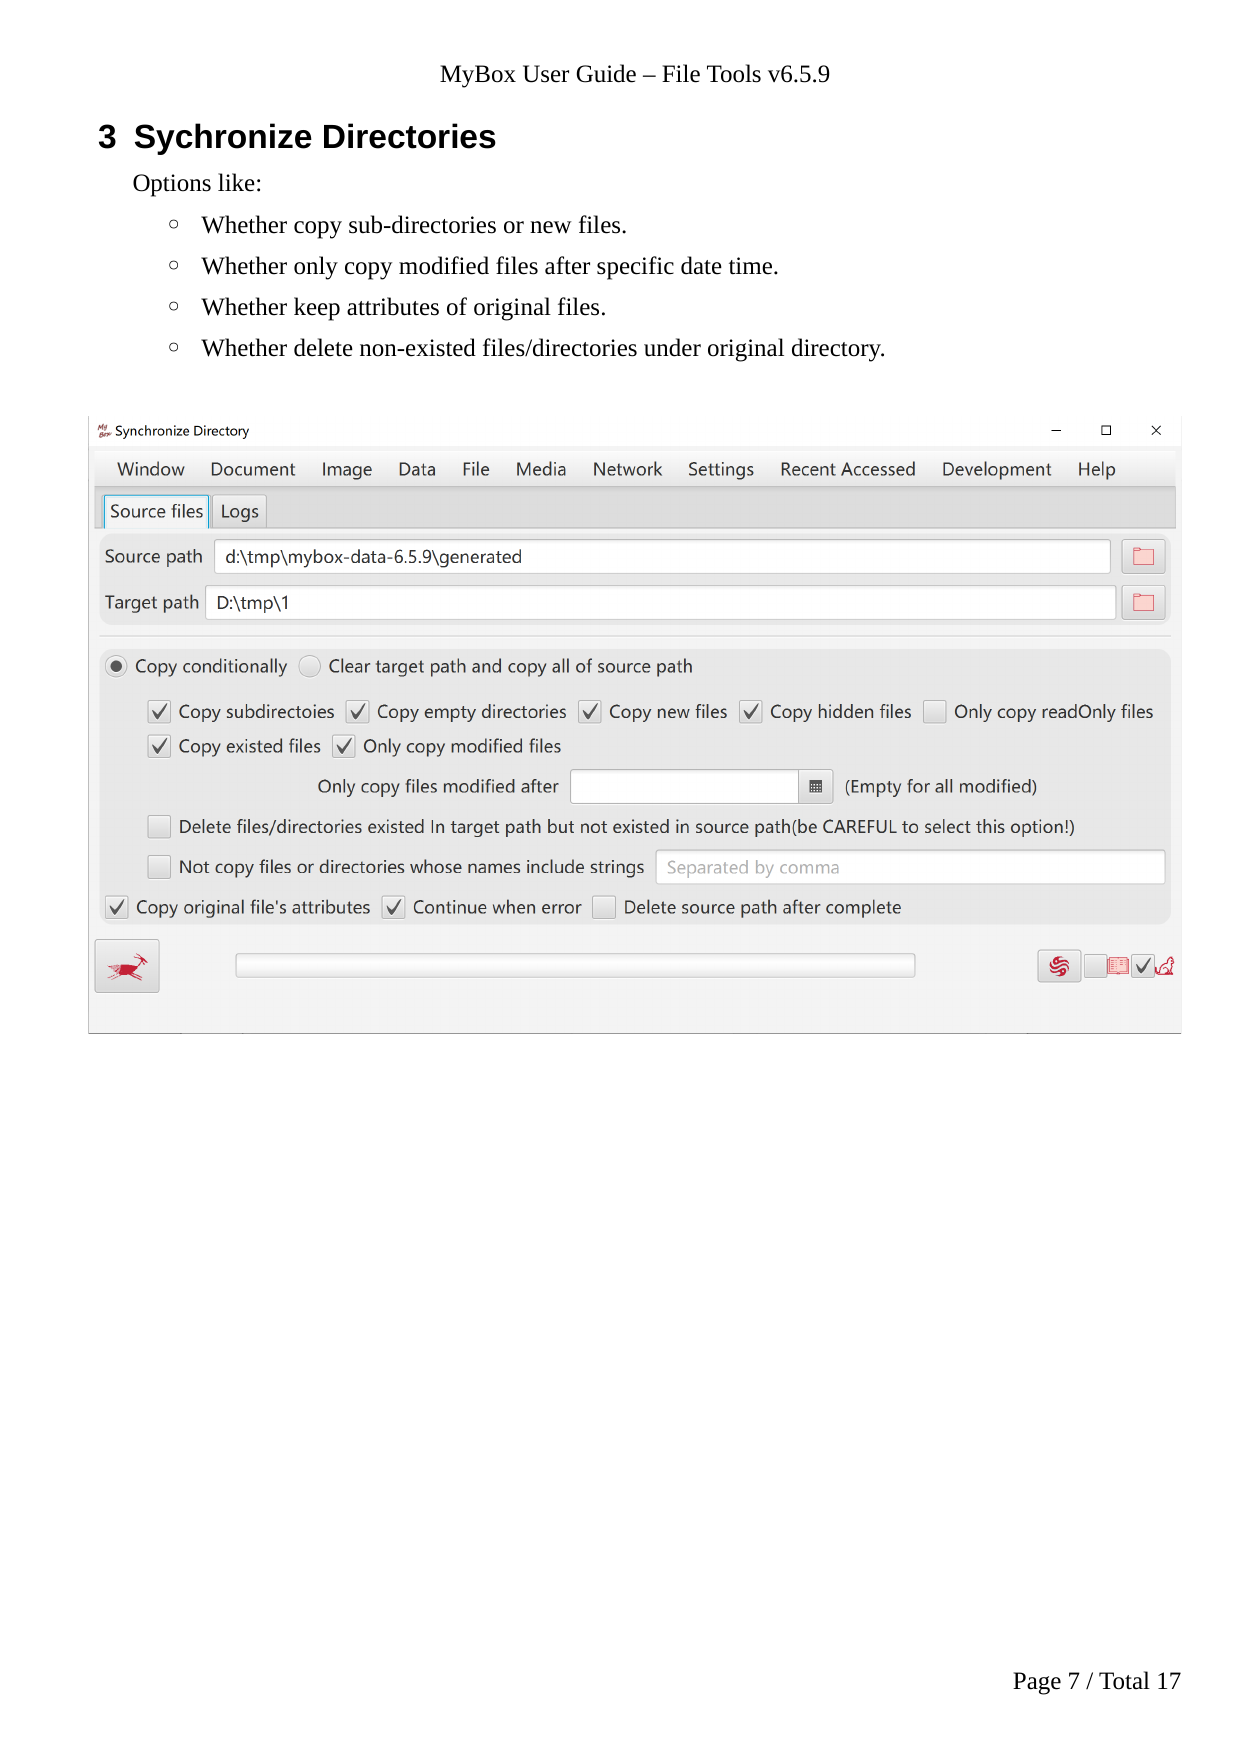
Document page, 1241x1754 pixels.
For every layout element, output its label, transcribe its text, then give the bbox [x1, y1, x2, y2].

subtitle Sychronize Directories [88, 117, 1181, 156]
list Whether only copy modified files after specific date time. [163, 251, 1181, 280]
list Whether keep attributes of original files. [163, 292, 1181, 321]
list Whether delete non-existed files/directories under original directory. [163, 333, 1181, 362]
list Whether copy sub-directories or new files. [163, 210, 1181, 238]
picture [88, 416, 1182, 1034]
text Options like: [88, 168, 1181, 197]
